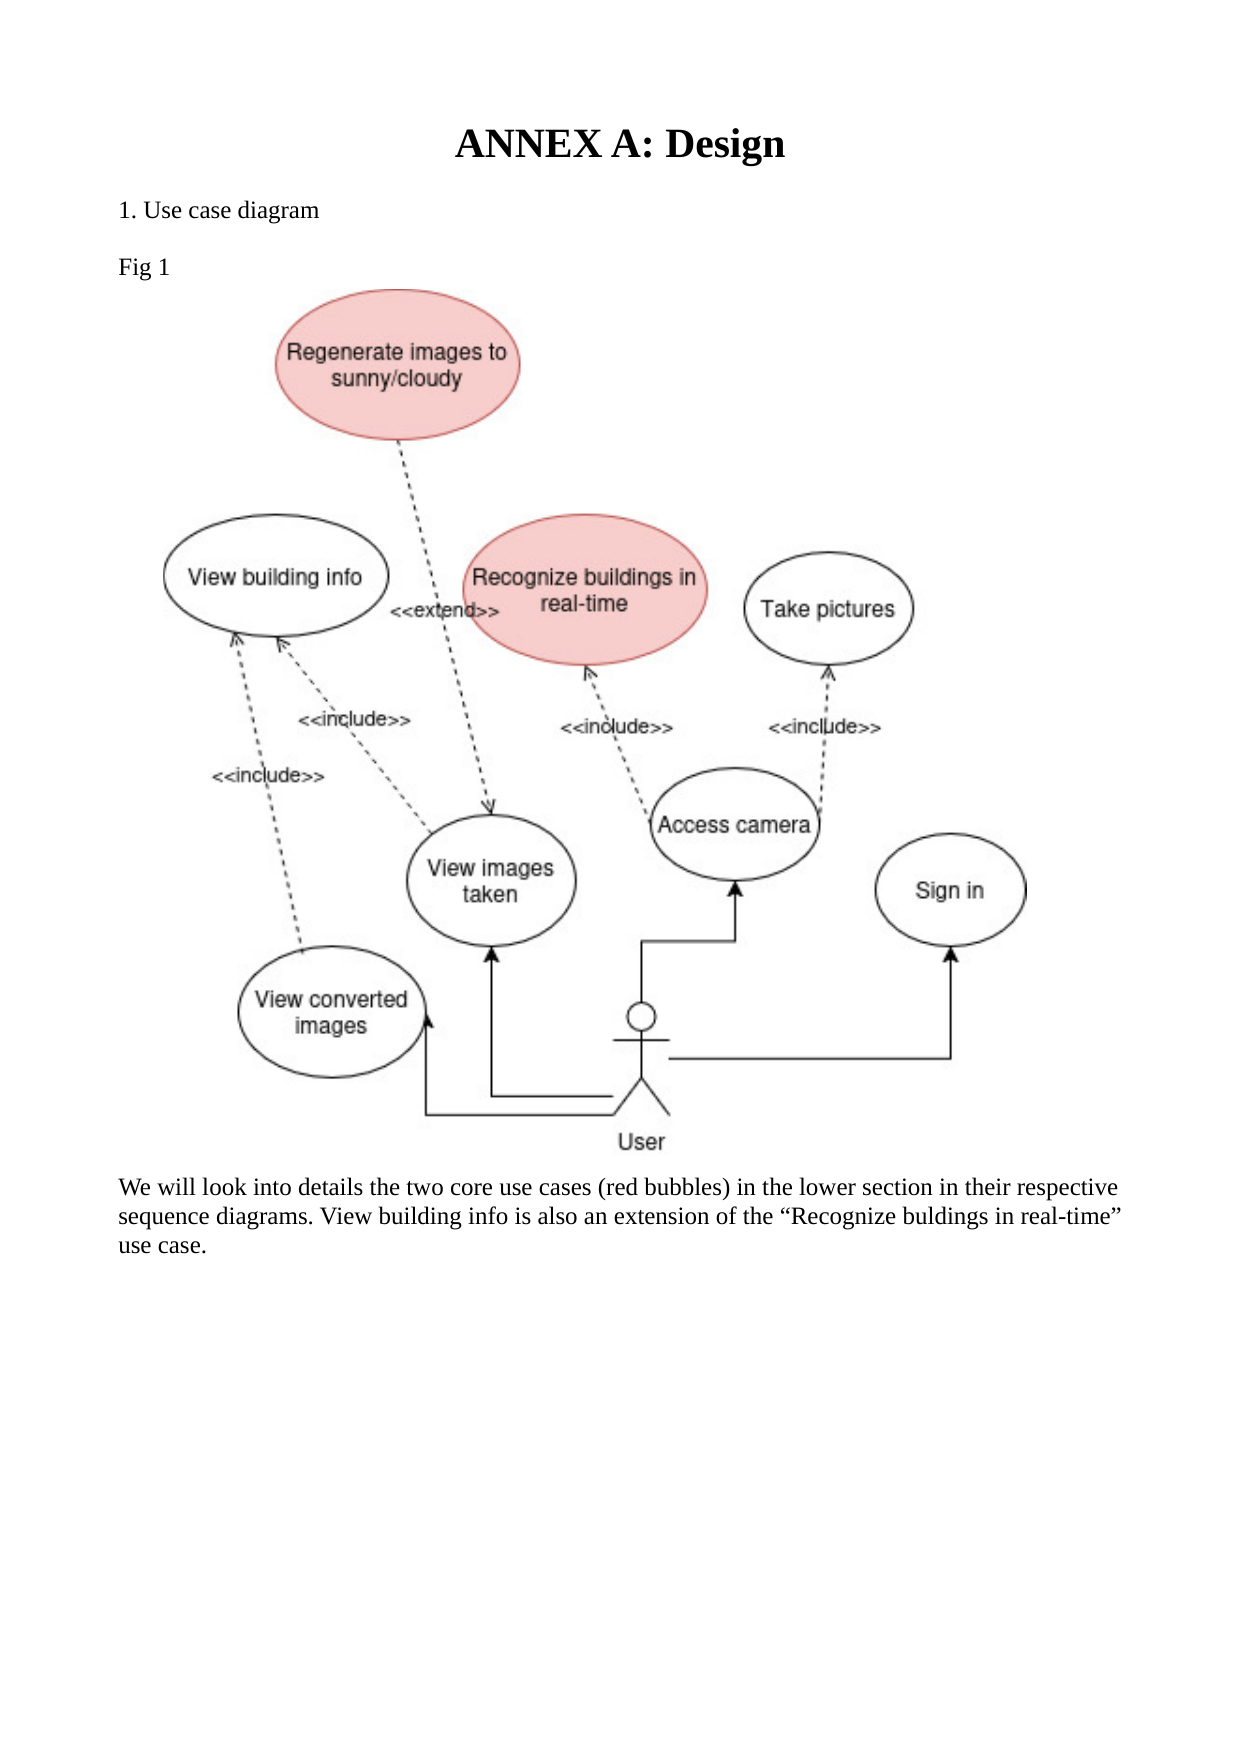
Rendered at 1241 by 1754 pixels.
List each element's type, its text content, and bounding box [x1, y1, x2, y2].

text Fig 1 [118, 252, 1122, 281]
picture [163, 289, 1027, 1156]
text 1. Use case diagram [118, 195, 1122, 223]
text We will look into details the two core use cases (red bubbles) in the lower section in their respective sequence diagrams. View building info is also an extension of the “Recognize buldings in real-time” use case. [118, 1172, 1122, 1258]
text ANNEX A: Design [118, 118, 1122, 166]
